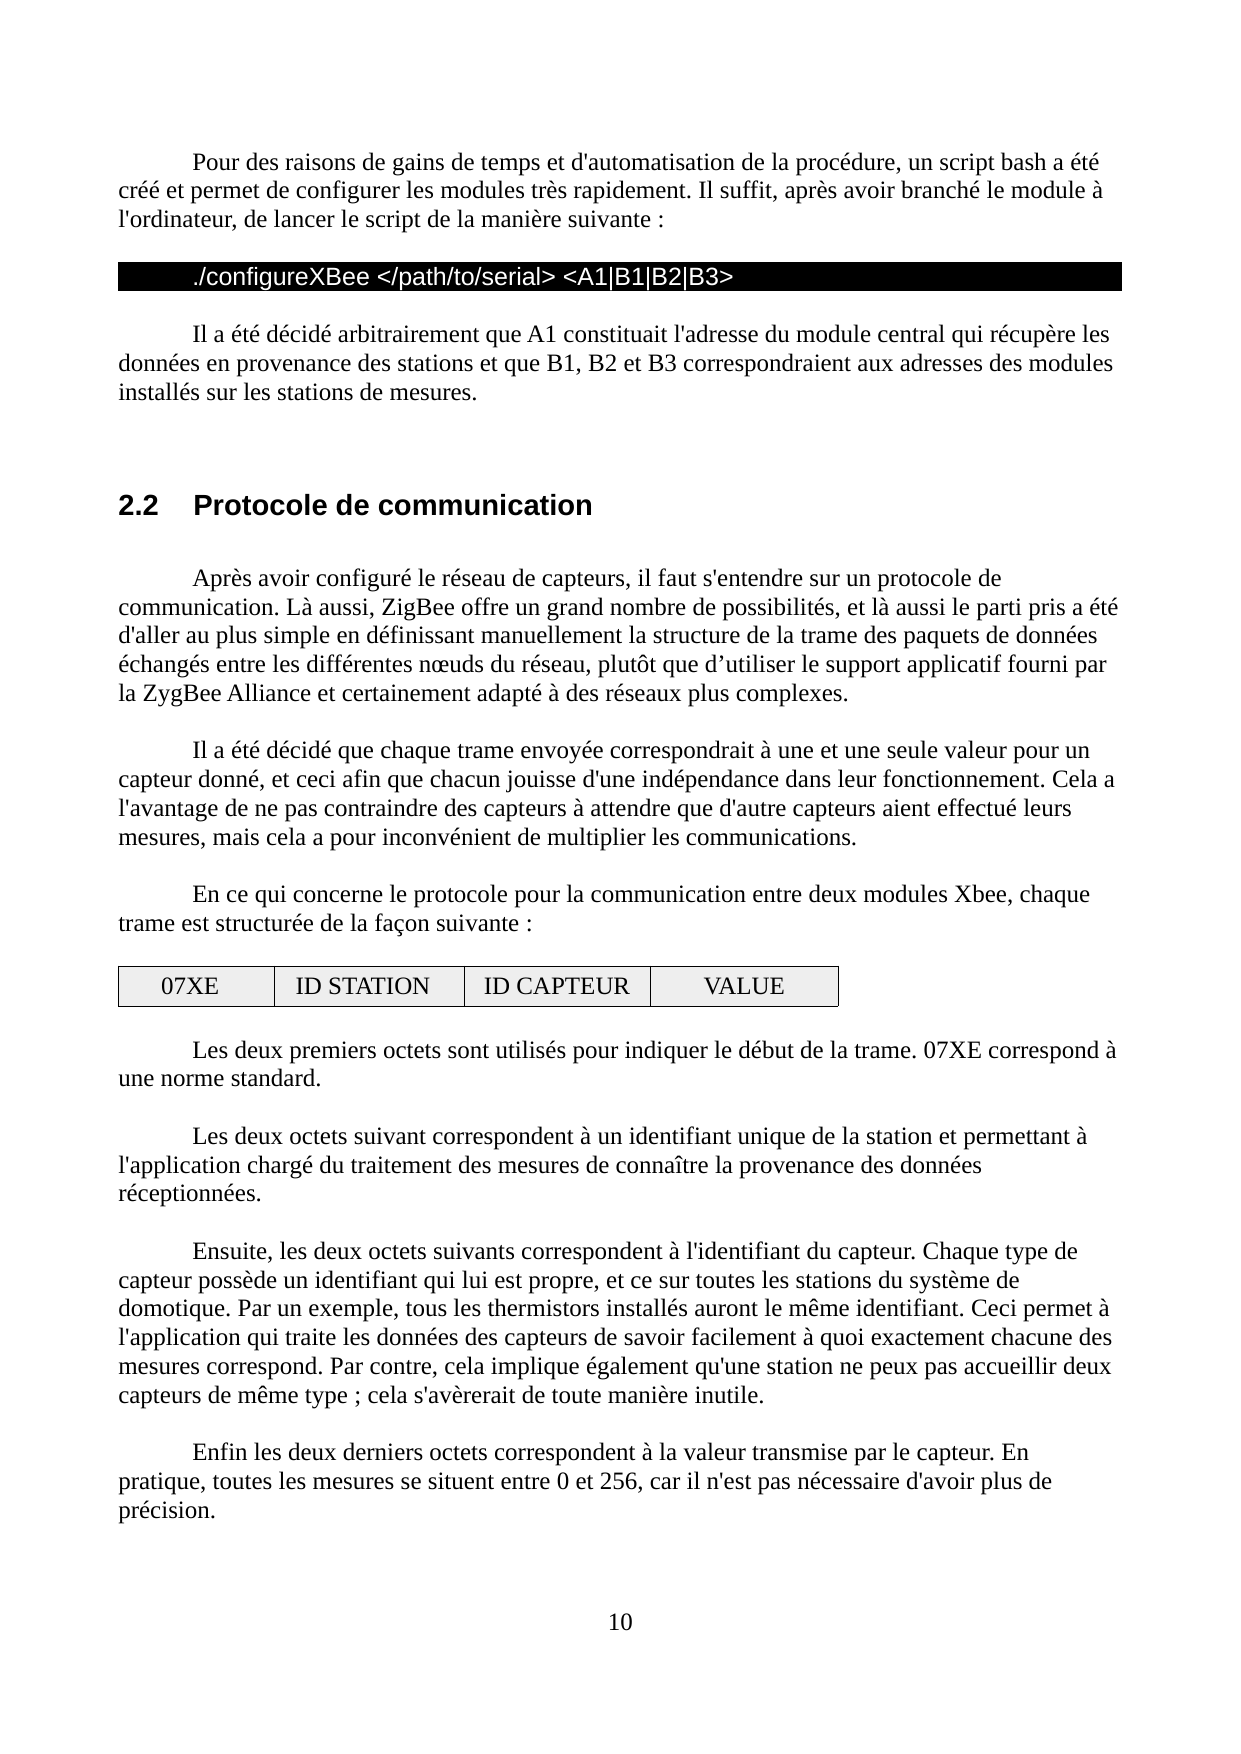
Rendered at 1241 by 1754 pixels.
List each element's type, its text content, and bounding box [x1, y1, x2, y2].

table_header ID STATION [275, 967, 464, 1006]
text Pour des raisons de gains de temps et d'automatisation de la procédure, un script bash a été créé et permet de configurer les modules très rapidement. Il suffit, après avoir branché le module à l'ordinateur, de lancer le script de la manière suivante : [118, 147, 1122, 233]
text Il a été décidé que chaque trame envoyée correspondrait à une et une seule valeur pour un capteur donné, et ceci afin que chacun jouisse d'une indépendance dans leur fonctionnement. Cela a l'avantage de ne pas contraindre des capteurs à attendre que d'autre capteurs aient effectué leurs mesures, mais cela a pour inconvénient de multiplier les communications. [118, 736, 1122, 851]
text Les deux octets suivant correspondent à un identifiant unique de la station et permettant à l'application chargé du traitement des mesures de connaître la provenance des données réceptionnées. [118, 1121, 1122, 1207]
text Il a été décidé arbitrairement que A1 constituait l'adresse du module central qui récupère les données en provenance des stations et que B1, B2 et B3 correspondraient aux adresses des modules installés sur les stations de mesures. [118, 319, 1122, 406]
table_header ID CAPTEUR [465, 967, 650, 1006]
text Les deux premiers octets sont utilisés pour indiquer le début de la trame. 07XE correspond à une norme standard. [118, 1035, 1122, 1092]
table_header 07XE [119, 967, 274, 1006]
text ./configureXBee </path/to/serial> <A1|B1|B2|B3> [118, 262, 1122, 291]
text Après avoir configuré le réseau de capteurs, il faut s'entendre sur un protocole de communication. Là aussi, ZigBee offre un grand nombre de possibilités, et là aussi le parti pris a été d'aller au plus simple en définissant manuellement la structure de la trame des paquets de données échangés entre les différentes nœuds du réseau, plutôt que d’utiliser le support applicatif fourni par la ZygBee Alliance et certainement adapté à des réseaux plus complexes. [118, 563, 1122, 707]
table_header VALUE [651, 967, 838, 1006]
subtitle Protocole de communication [118, 488, 1122, 522]
text Ensuite, les deux octets suivants correspondent à l'identifiant du capteur. Chaque type de capteur possède un identifiant qui lui est propre, et ce sur toutes les stations du système de domotique. Par un exemple, tous les thermistors installés auront le même identifiant. Ceci permet à l'application qui traite les données des capteurs de savoir facilement à quoi exactement chacune des mesures correspond. Par contre, cela implique également qu'une station ne peux pas accueillir deux capteurs de même type ; cela s'avèrerait de toute manière inutile. [118, 1236, 1122, 1408]
text Enfin les deux derniers octets correspondent à la valeur transmise par le capteur. En pratique, toutes les mesures se situent entre 0 et 256, car il n'est pas nécessaire d'avoir plus de précision. [118, 1437, 1122, 1523]
text En ce qui concerne le protocole pour la communication entre deux modules Xbee, chaque trame est structurée de la façon suivante : [118, 879, 1122, 937]
